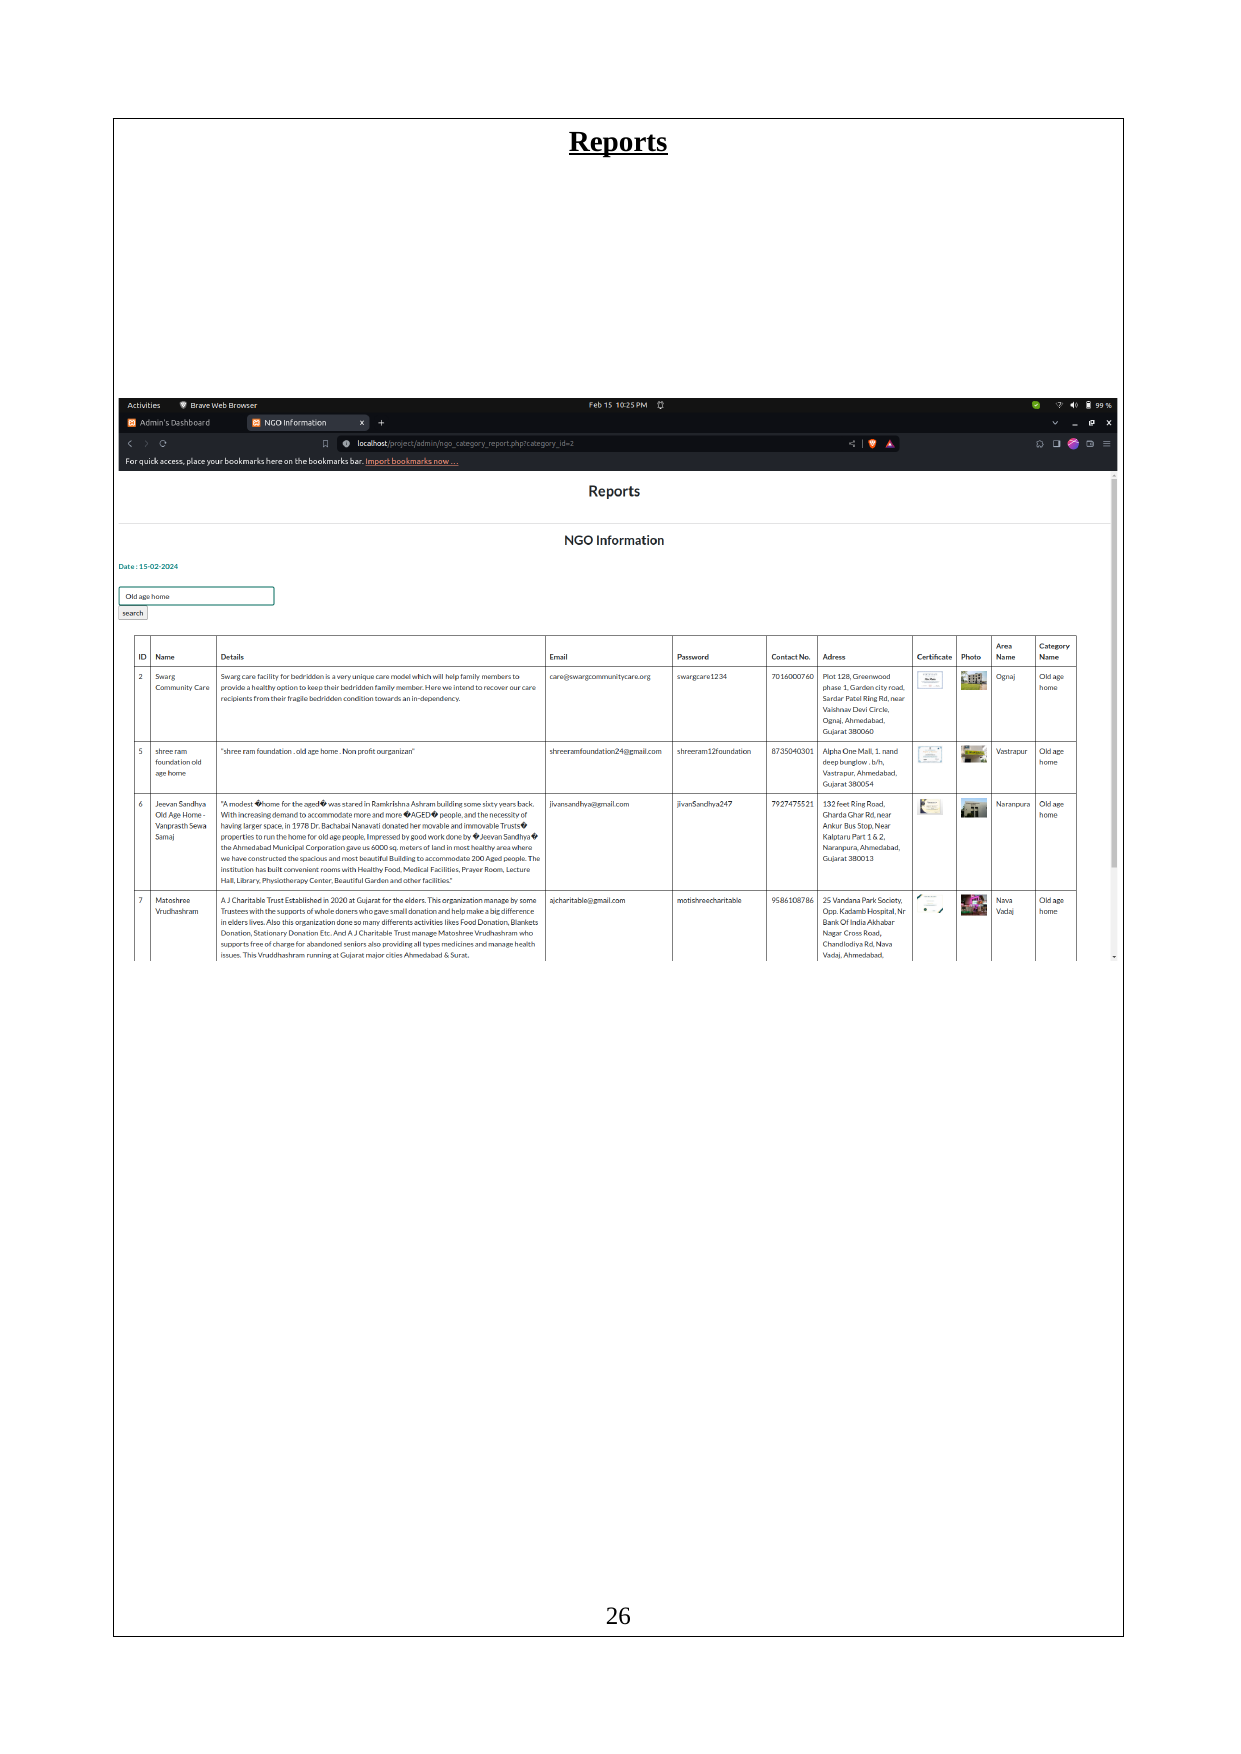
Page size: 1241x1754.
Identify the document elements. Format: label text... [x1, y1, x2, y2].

text Reports [118, 124, 1117, 158]
picture [118, 398, 1118, 961]
